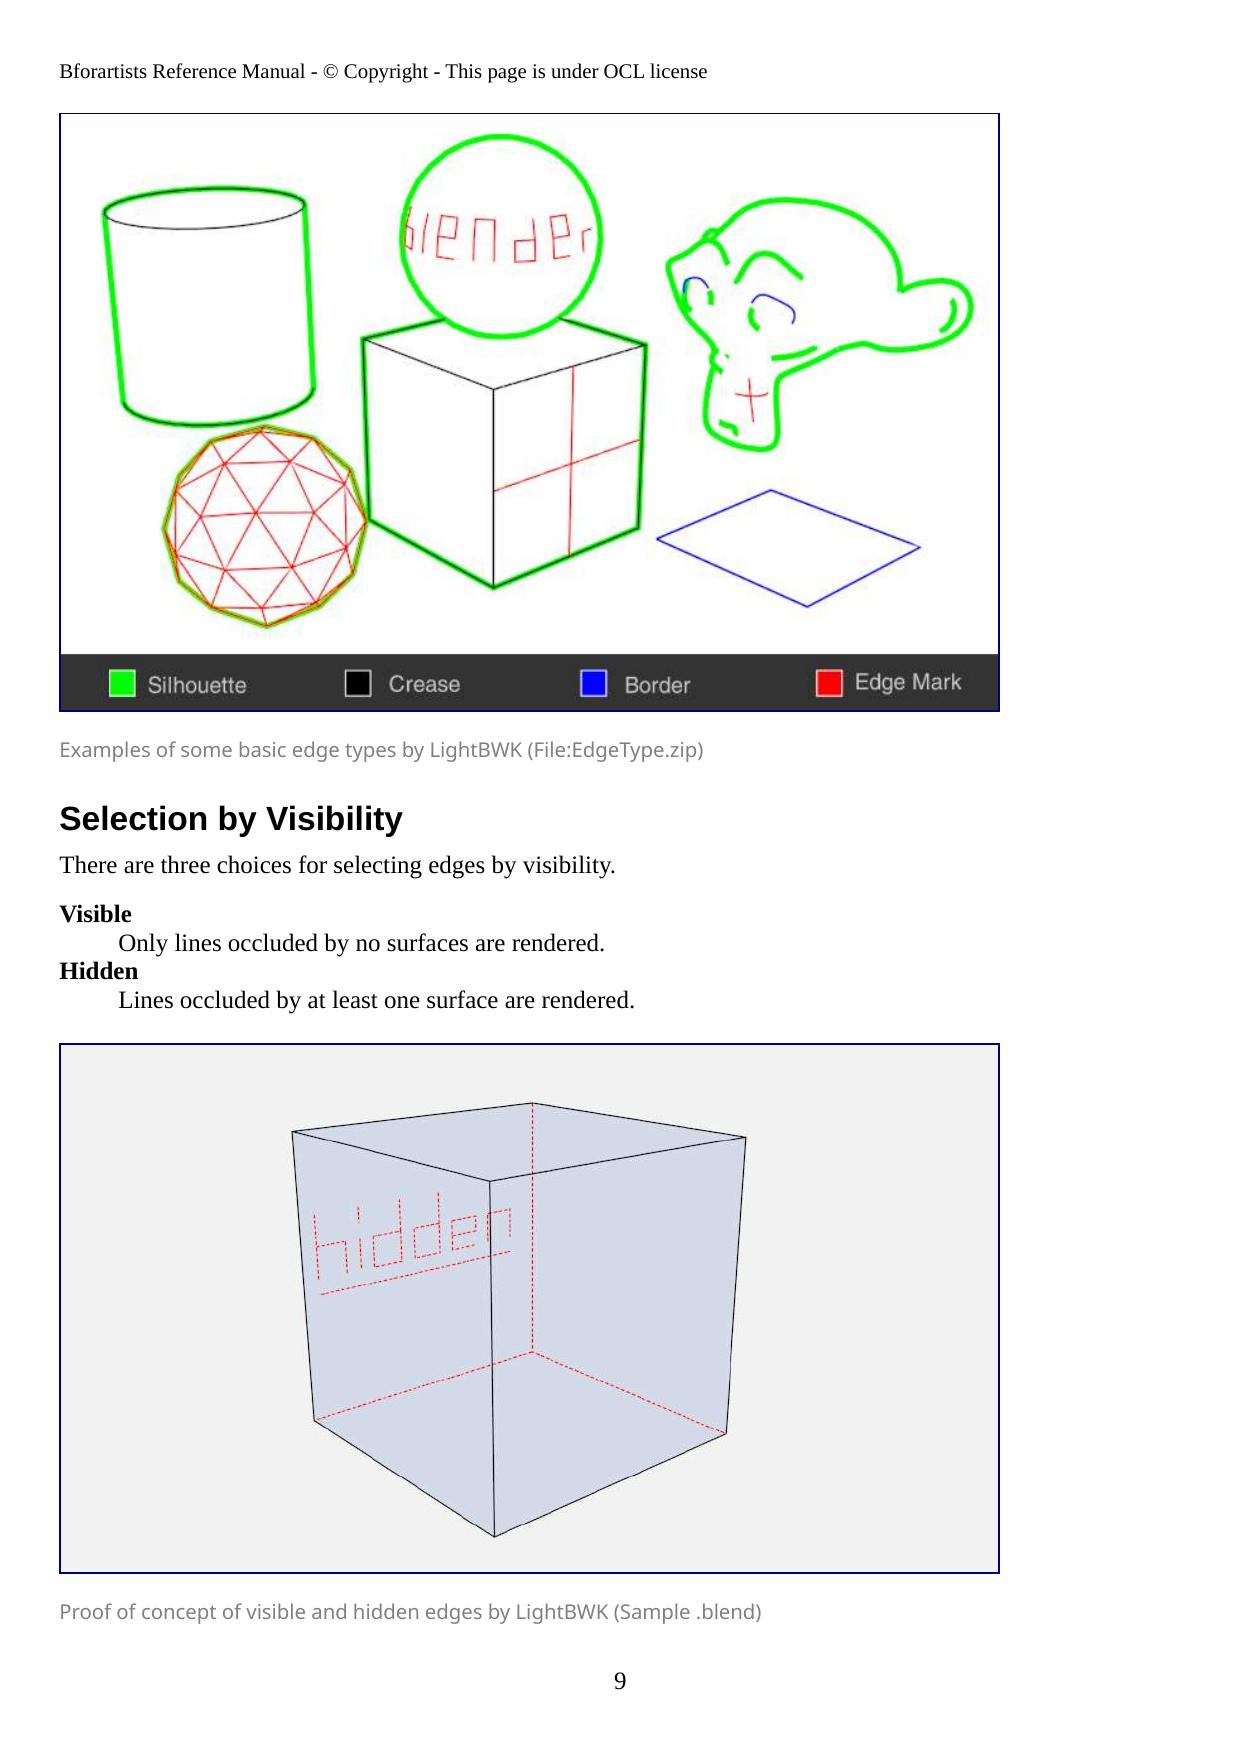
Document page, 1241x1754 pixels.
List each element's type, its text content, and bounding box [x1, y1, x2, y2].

subtitle Visible [59, 899, 1181, 928]
list Only lines occluded by no surfaces are rendered. [118, 928, 1181, 956]
picture [61, 114, 998, 710]
list Lines occluded by at least one surface are rendered. [118, 985, 1181, 1014]
picture [61, 1045, 998, 1572]
subtitle Selection by Visibility [59, 799, 1181, 837]
text Examples of some basic edge types by LightBWK (File:EdgeType.zip) [59, 732, 1181, 763]
text There are three choices for selecting edges by visibility. [59, 850, 1181, 878]
text Proof of concept of visible and hidden edges by LightBWK (Sample .blend) [59, 1594, 1181, 1625]
subtitle Hidden [59, 956, 1181, 985]
